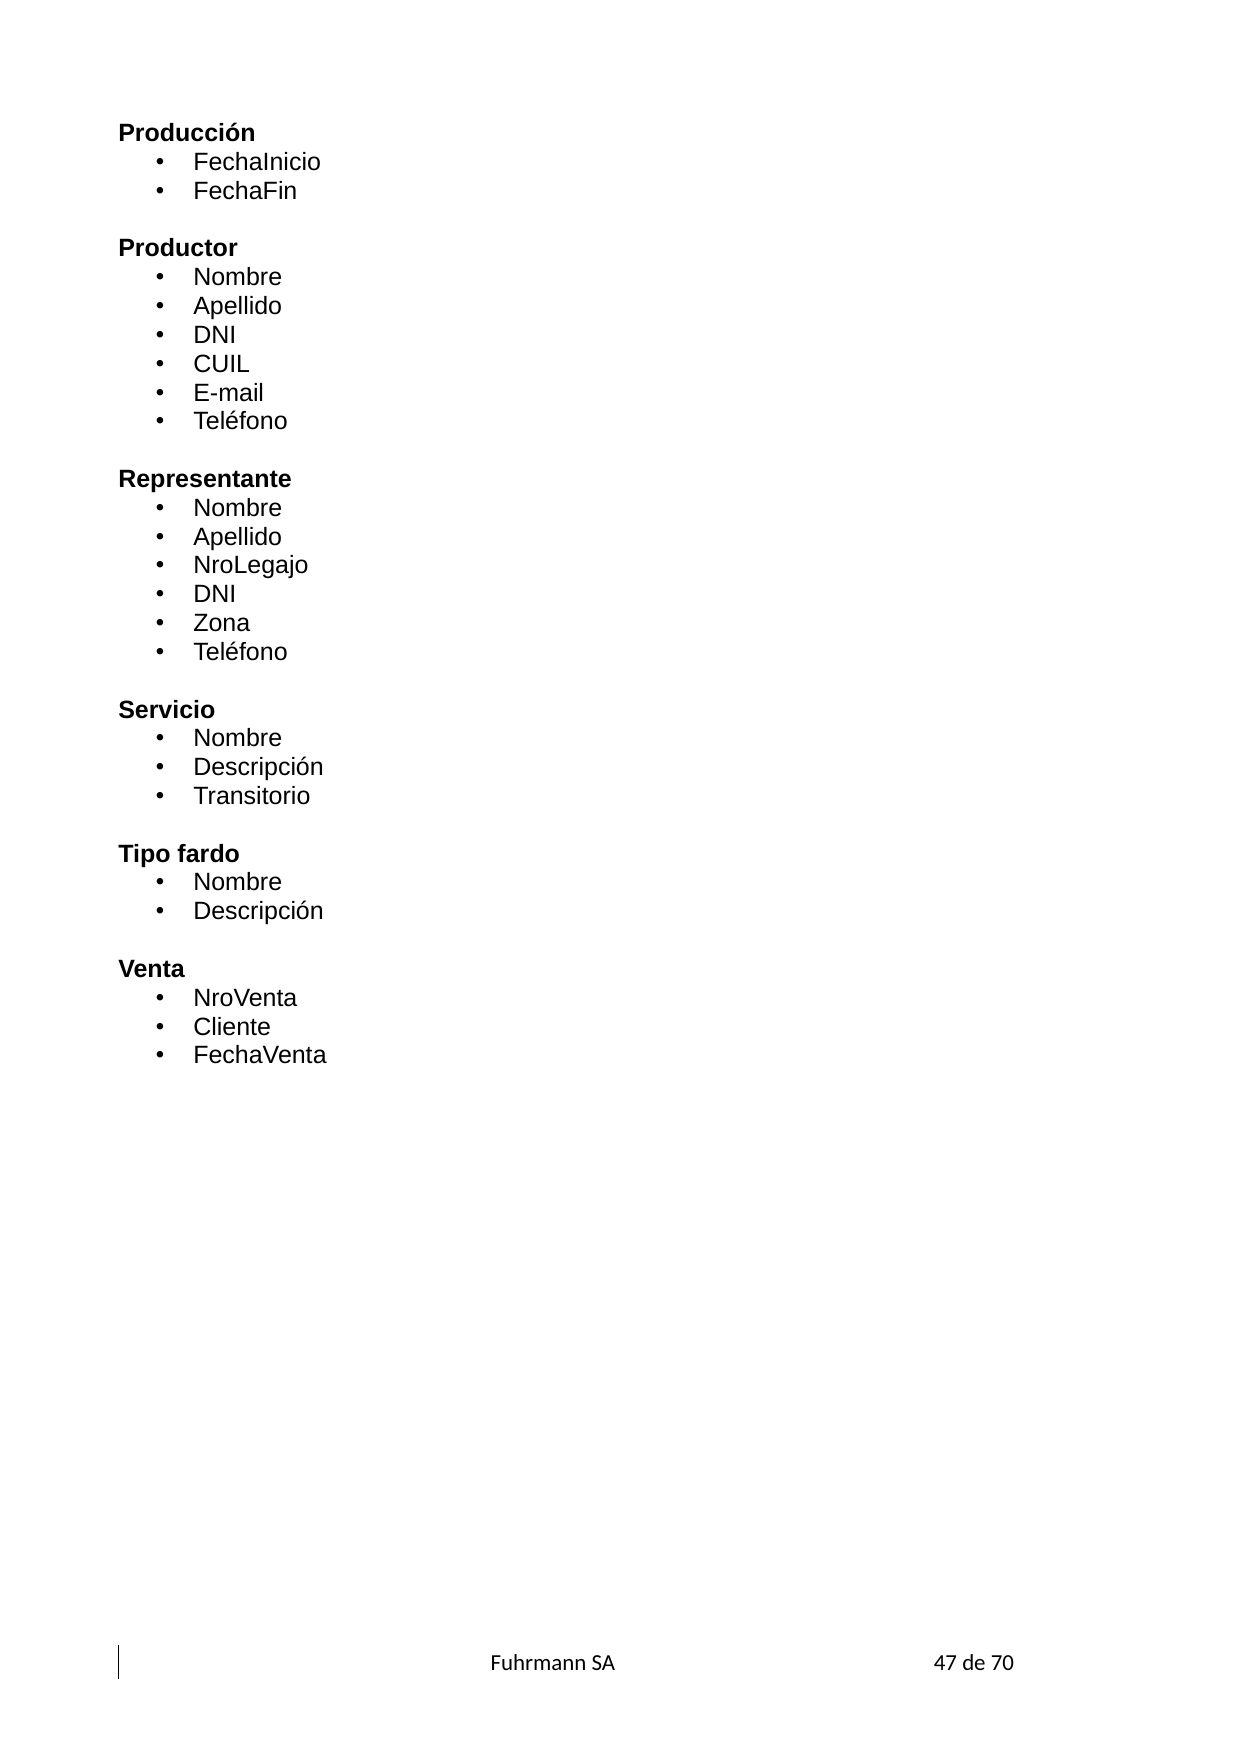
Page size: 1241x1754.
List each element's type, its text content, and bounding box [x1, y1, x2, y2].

list NroLegajo [156, 550, 1122, 579]
list E-mail [156, 377, 1122, 406]
list Nombre [156, 723, 1122, 752]
list FechaFin [156, 176, 1122, 204]
list CUIL [156, 349, 1122, 377]
text Venta [118, 954, 1122, 983]
list Apellido [156, 291, 1122, 320]
list Nombre [156, 867, 1122, 896]
text Servicio [118, 694, 1122, 723]
text Productor [118, 233, 1122, 262]
list Nombre [156, 493, 1122, 522]
list Descripción [156, 752, 1122, 781]
text Producción [118, 118, 1122, 147]
list Transitorio [156, 781, 1122, 810]
list Descripción [156, 896, 1122, 925]
list NroVenta [156, 983, 1122, 1011]
list Apellido [156, 522, 1122, 550]
list FechaVenta [156, 1040, 1122, 1069]
list Nombre [156, 262, 1122, 291]
text Tipo fardo [118, 839, 1122, 867]
list Zona [156, 608, 1122, 637]
list DNI [156, 320, 1122, 349]
list FechaInicio [156, 147, 1122, 176]
list DNI [156, 579, 1122, 608]
text Representante [118, 464, 1122, 493]
list Teléfono [156, 637, 1122, 666]
list Cliente [156, 1011, 1122, 1040]
list Teléfono [156, 406, 1122, 435]
